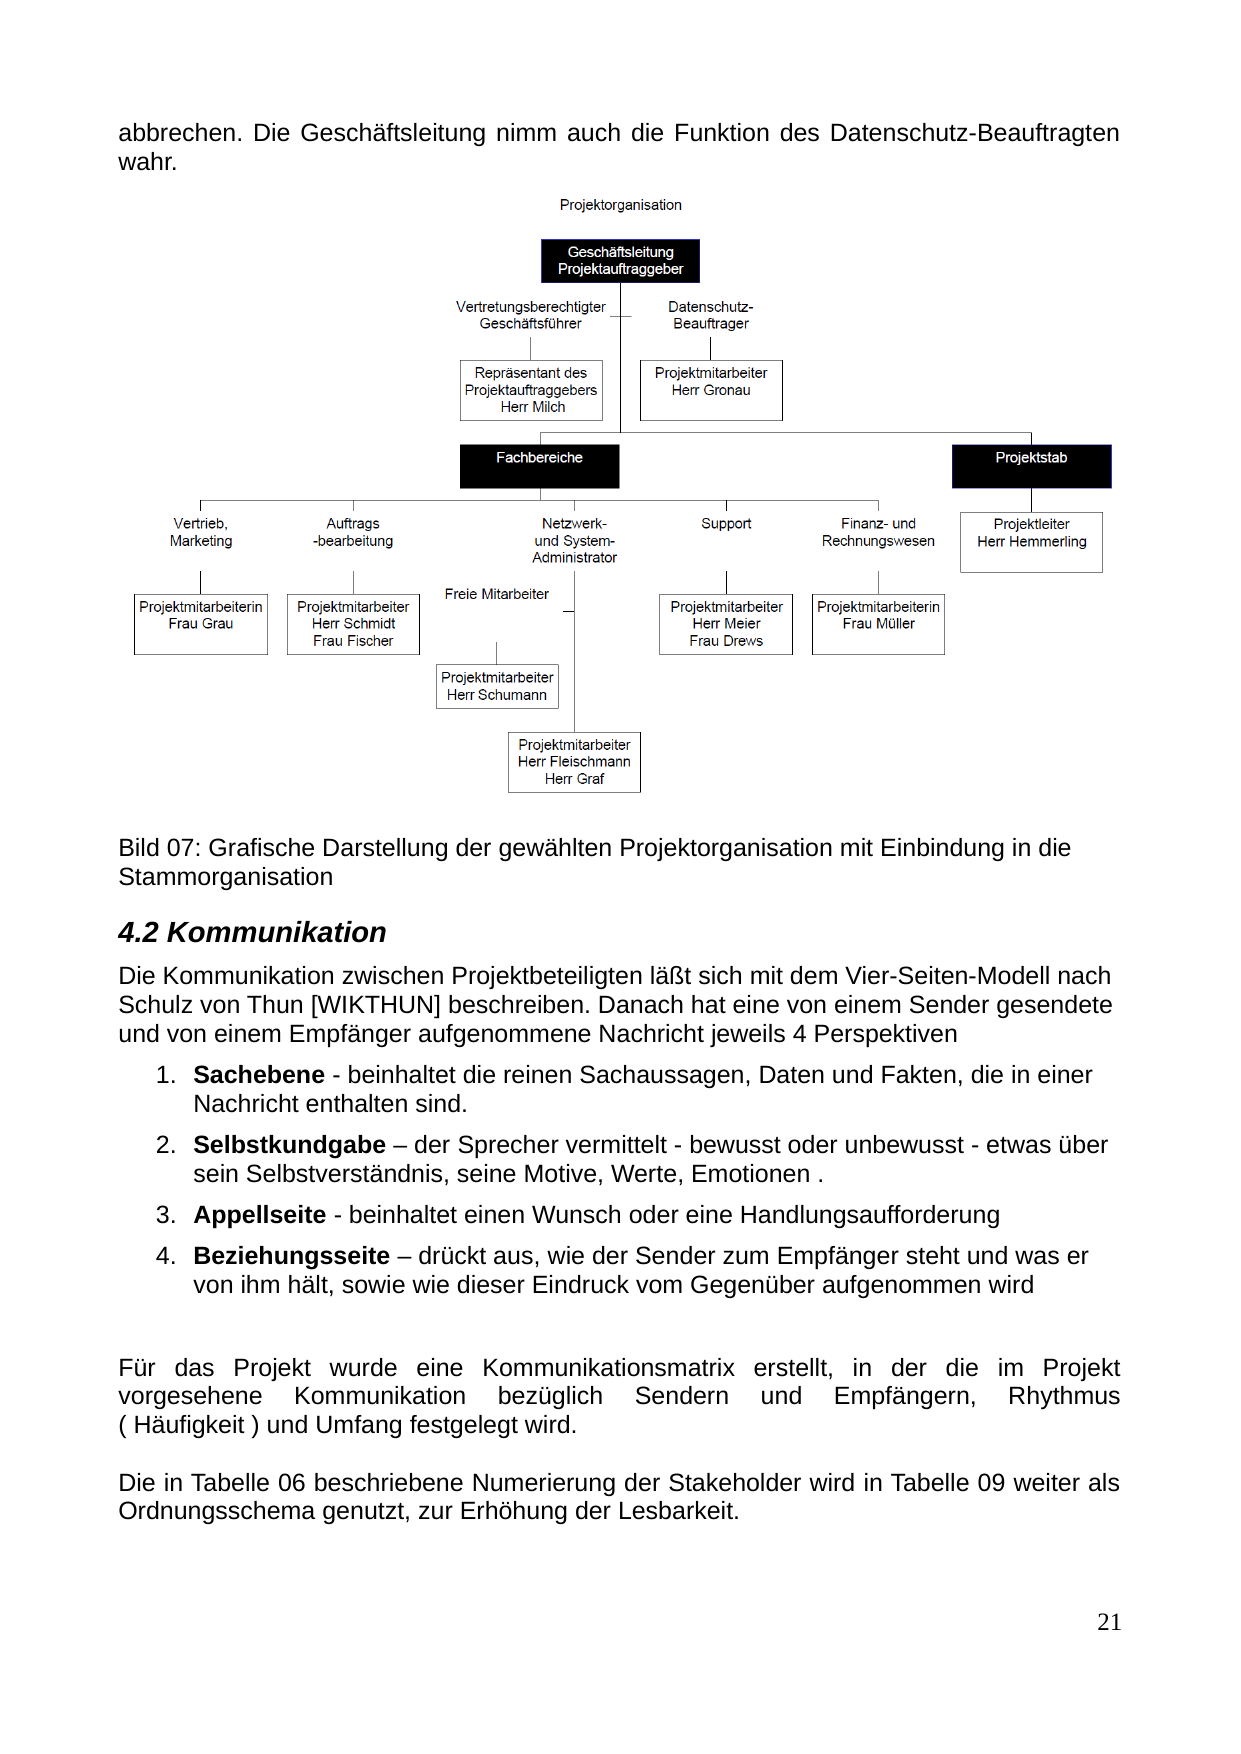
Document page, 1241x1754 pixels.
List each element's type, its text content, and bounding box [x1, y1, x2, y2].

text Für das Projekt wurde eine Kommunikationsmatrix erstellt, in der die im Projekt vorgesehene Kommunikation bezüglich Sendern und Empfängern, Rhythmus ( Häufigkeit ) und Umfang festgelegt wird. [118, 1352, 1122, 1439]
text Die in Tabelle 06 beschriebene Numerierung der Stakeholder wird in Tabelle 09 weiter als Ordnungsschema genutzt, zur Erhöhung der Lesbarkeit. [118, 1467, 1122, 1525]
text Die Kommunikation zwischen Projektbeteiligten läßt sich mit dem Vier-Seiten-Modell nach Schulz von Thun [WIKTHUN] beschreiben. Danach hat eine von einem Sender gesendete und von einem Empfänger aufgenommene Nachricht jeweils 4 Perspektiven [118, 961, 1122, 1047]
subtitle 4.2 Kommunikation [118, 915, 1122, 949]
list Sachebene - beinhaltet die reinen Sachaussagen, Daten und Fakten, die in einer Nachricht enthalten sind. [156, 1060, 1122, 1117]
list Beziehungsseite – drückt aus, wie der Sender zum Empfänger steht und was er von ihm hält, sowie wie dieser Eindruck vom Gegenüber aufgenommen wird [156, 1241, 1122, 1299]
list Selbstkundgabe – der Sprecher vermittelt - bewusst oder unbewusst - etwas über sein Selbstverständnis, seine Motive, Werte, Emotionen . [156, 1130, 1122, 1187]
list Appellseite - beinhaltet einen Wunsch oder eine Handlungsaufforderung [156, 1200, 1122, 1229]
text abbrechen. Die Geschäftsleitung nimm auch die Funktion des Datenschutz-Beauftragten wahr. [118, 118, 1122, 175]
picture [118, 175, 1122, 804]
text Bild 07: Grafische Darstellung der gewählten Projektorganisation mit Einbindung in die Stammorganisation [118, 833, 1122, 890]
